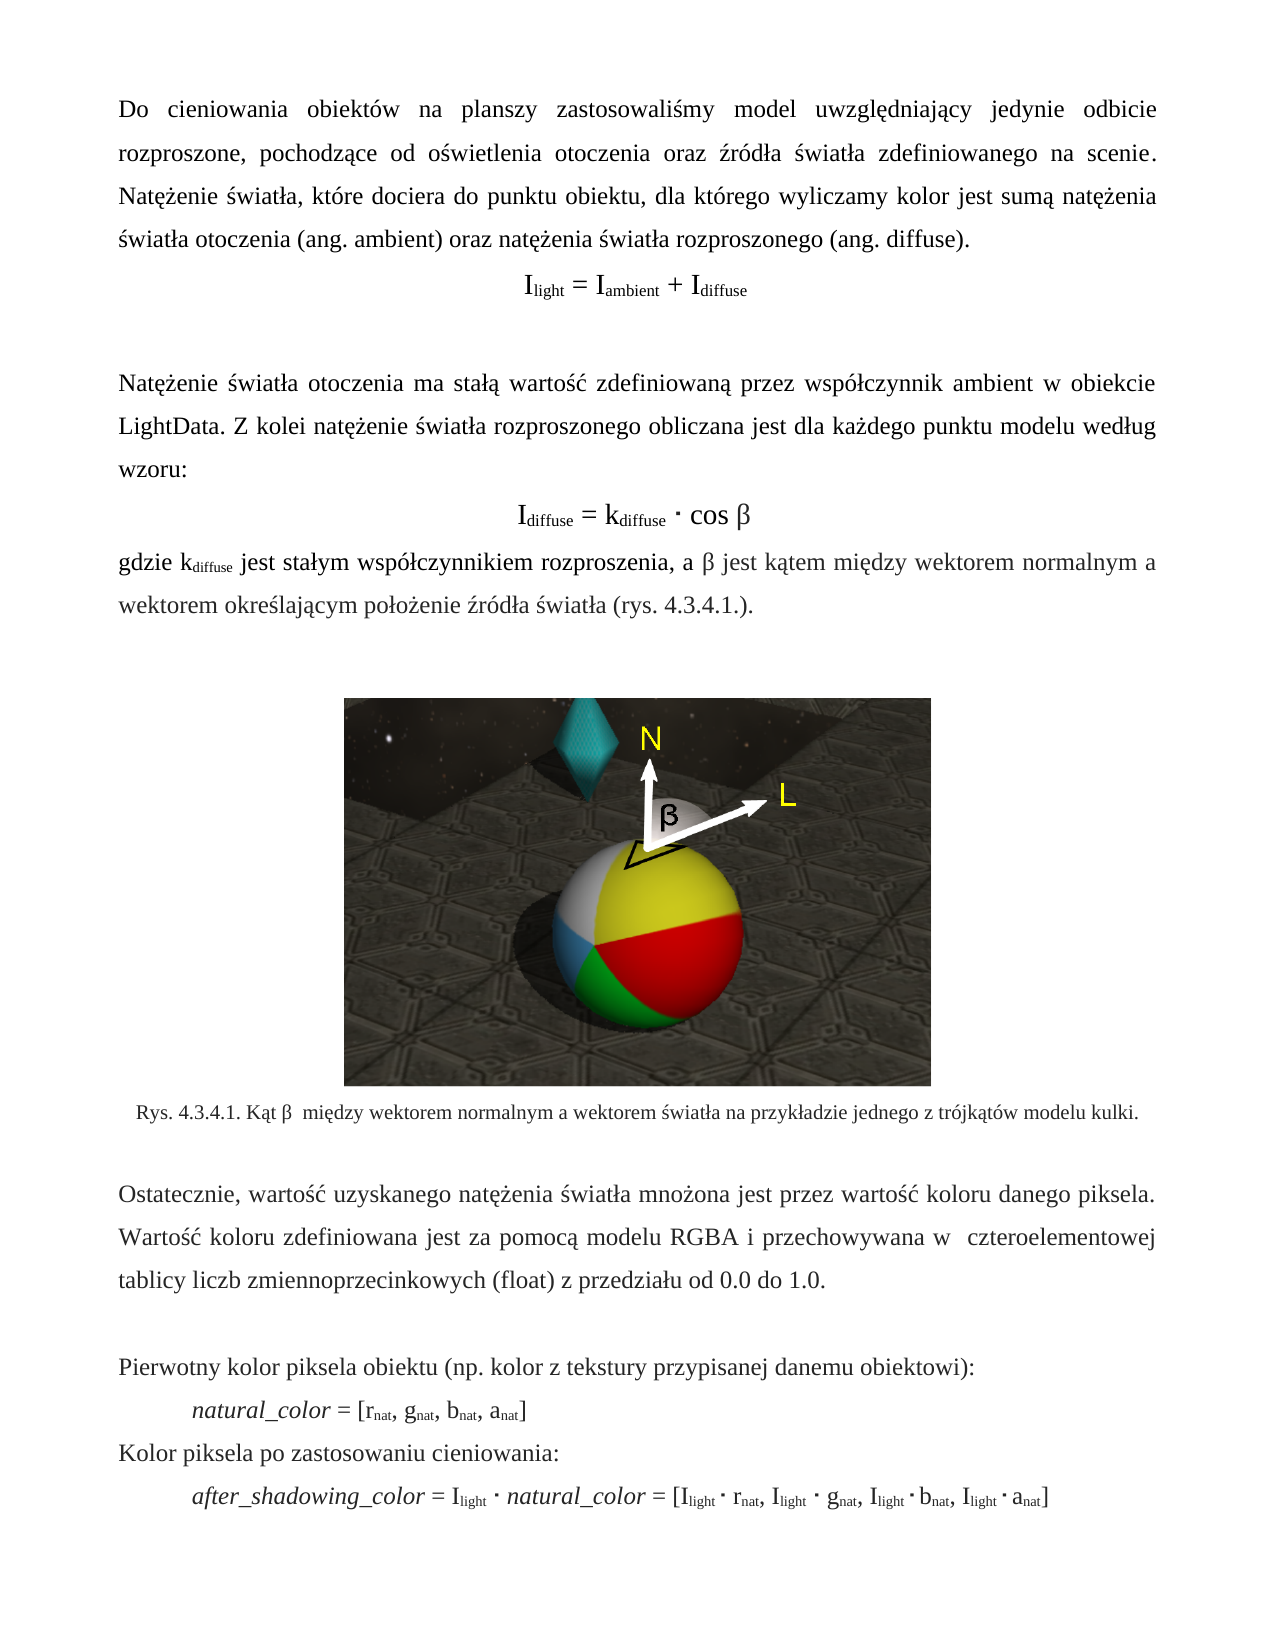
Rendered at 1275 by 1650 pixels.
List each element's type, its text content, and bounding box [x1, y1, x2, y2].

text Rys. 4.3.4.1. Kąt β między wektorem normalnym a wektorem światła na przykładzie jednego z trójkątów modelu kulki. [118, 680, 1157, 1124]
text Ostatecznie, wartość uzyskanego natężenia światła mnożona jest przez wartość koloru danego piksela. Wartość koloru zdefiniowana jest za pomocą modelu RGBA i przechowywana w czteroelementowej tablicy liczb zmiennoprzecinkowych (float) z przedziału od 0.0 do 1.0. [118, 1179, 1157, 1294]
text Idiffuse = kdiffuse ᐧ cos β [118, 497, 1157, 531]
picture [343, 697, 932, 1087]
text Natężenie światła otoczenia ma stałą wartość zdefiniowaną przez współczynnik ambient w obiekcie LightData. Z kolei natężenie światła rozproszonego obliczana jest dla każdego punktu modelu według wzoru: [118, 368, 1157, 483]
text after_shadowing_color = Ilight ᐧ natural_color = [Ilight ᐧ rnat, Ilight ᐧ gnat, Ilight ᐧ bnat, Ilight ᐧ anat] [192, 1481, 1157, 1510]
text Do cieniowania obiektów na planszy zastosowaliśmy model uwzględniający jedynie odbicie rozproszone, pochodzące od oświetlenia otoczenia oraz źródła światła zdefiniowanego na scenie. Natężenie światła, które dociera do punktu obiektu, dla którego wyliczamy kolor jest sumą natężenia światła otoczenia (ang. ambient) oraz natężenia światła rozproszonego (ang. diffuse). [118, 94, 1157, 253]
text Ilight = Iambient + Idiffuse [118, 267, 1157, 301]
text gdzie kdiffuse jest stałym współczynnikiem rozproszenia, a β jest kątem między wektorem normalnym a wektorem określającym położenie źródła światła (rys. 4.3.4.1.). [118, 547, 1157, 619]
text natural_color = [rnat, gnat, bnat, anat] [192, 1395, 1157, 1424]
text Kolor piksela po zastosowaniu cieniowania: [118, 1438, 1157, 1467]
text Pierwotny kolor piksela obiektu (np. kolor z tekstury przypisanej danemu obiektowi): [118, 1352, 1157, 1381]
